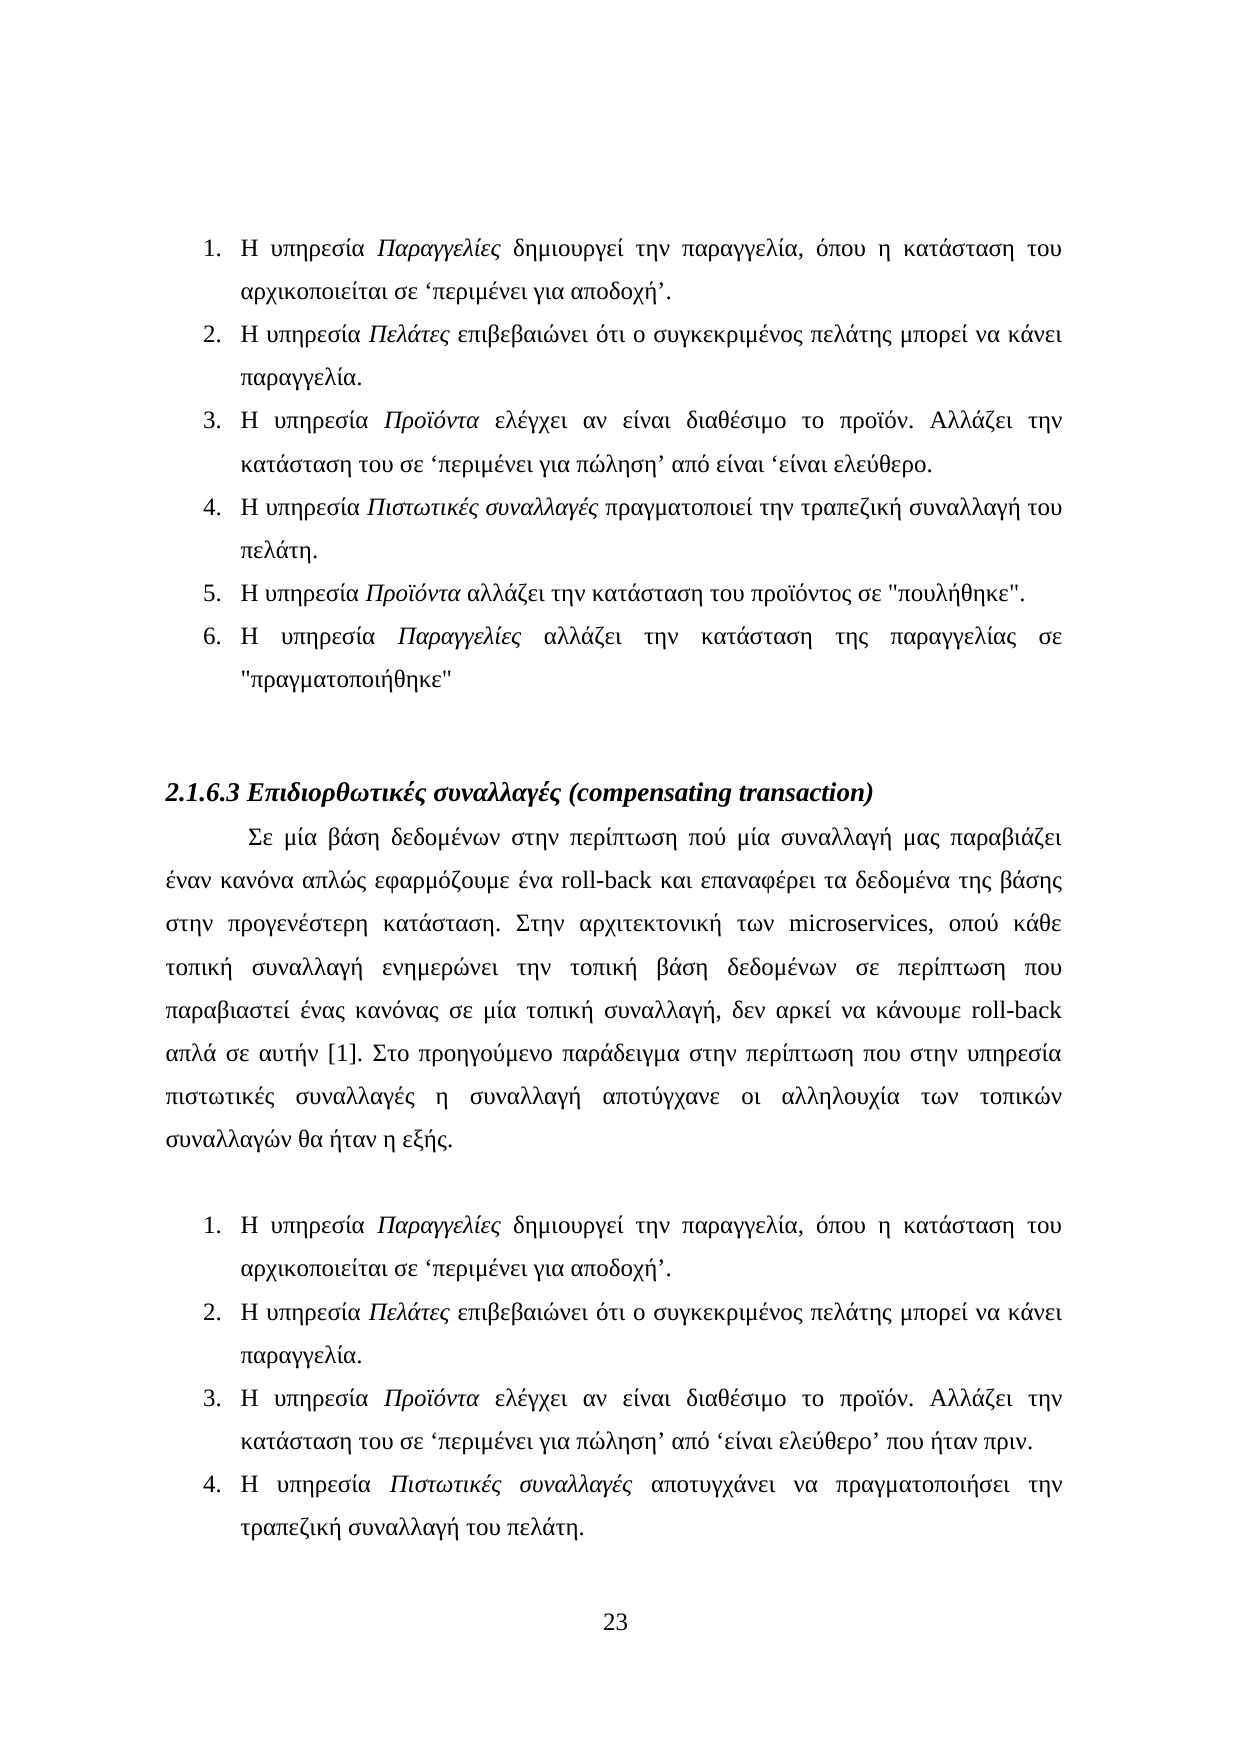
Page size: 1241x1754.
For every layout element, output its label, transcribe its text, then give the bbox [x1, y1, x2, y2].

list Η υπηρεσία Προϊόντα ελέγχει αν είναι διαθέσιμο το προϊόν. Αλλάζει την κατάσταση του σε ‘περιμένει για πώληση’ από είναι ‘είναι ελεύθερο. [203, 406, 1063, 477]
list Η υπηρεσία Παραγγελίες δημιουργεί την παραγγελία, όπου η κατάσταση του αρχικοποιείται σε ‘περιμένει για αποδοχή’. [203, 1210, 1063, 1282]
list Η υπηρεσία Προϊόντα αλλάζει την κατάσταση του προϊόντος σε "πουλήθηκε". [203, 578, 1063, 607]
list Η υπηρεσία Πελάτες επιβεβαιώνει ότι ο συγκεκριμένος πελάτης μπορεί να κάνει παραγγελία. [203, 1297, 1063, 1368]
text Σε μία βάση δεδομένων στην περίπτωση πού μία συναλλαγή μας παραβιάζει έναν κανόνα απλώς εφαρμόζουμε ένα roll-back και επαναφέρει τα δεδομένα της βάσης στην προγενέστερη κατάσταση. Στην αρχιτεκτονική των microservices, οπού κάθε τοπική συναλλαγή ενημερώνει την τοπική βάση δεδομένων σε περίπτωση που παραβιαστεί ένας κανόνας σε μία τοπική συναλλαγή, δεν αρκεί να κάνουμε roll-back απλά σε αυτήν [1]. Στο προηγούμενο παράδειγμα στην περίπτωση που στην υπηρεσία πιστωτικές συναλλαγές η συναλλαγή αποτύγχανε οι αλληλουχία των τοπικών συναλλαγών θα ήταν η εξής. [165, 822, 1063, 1153]
list Η υπηρεσία Πιστωτικές συναλλαγές πραγματοποιεί την τραπεζική συναλλαγή του πελάτη. [203, 492, 1063, 564]
list Η υπηρεσία Παραγγελίες δημιουργεί την παραγγελία, όπου η κατάσταση του αρχικοποιείται σε ‘περιμένει για αποδοχή’. [203, 233, 1063, 305]
list Η υπηρεσία Πελάτες επιβεβαιώνει ότι ο συγκεκριμένος πελάτης μπορεί να κάνει παραγγελία. [203, 319, 1063, 391]
list Η υπηρεσία Προϊόντα ελέγχει αν είναι διαθέσιμο το προϊόν. Αλλάζει την κατάσταση του σε ‘περιμένει για πώληση’ από ‘είναι ελεύθερο’ που ήταν πριν. [203, 1383, 1063, 1455]
subtitle 2.1.6.3 Επιδιορθωτικές συναλλαγές (compensating transaction) [165, 776, 1063, 807]
list Η υπηρεσία Παραγγελίες αλλάζει την κατάσταση της παραγγελίας σε "πραγματοποιήθηκε" [203, 621, 1063, 693]
list Η υπηρεσία Πιστωτικές συναλλαγές αποτυγχάνει να πραγματοποιήσει την τραπεζική συναλλαγή του πελάτη. [203, 1469, 1063, 1541]
